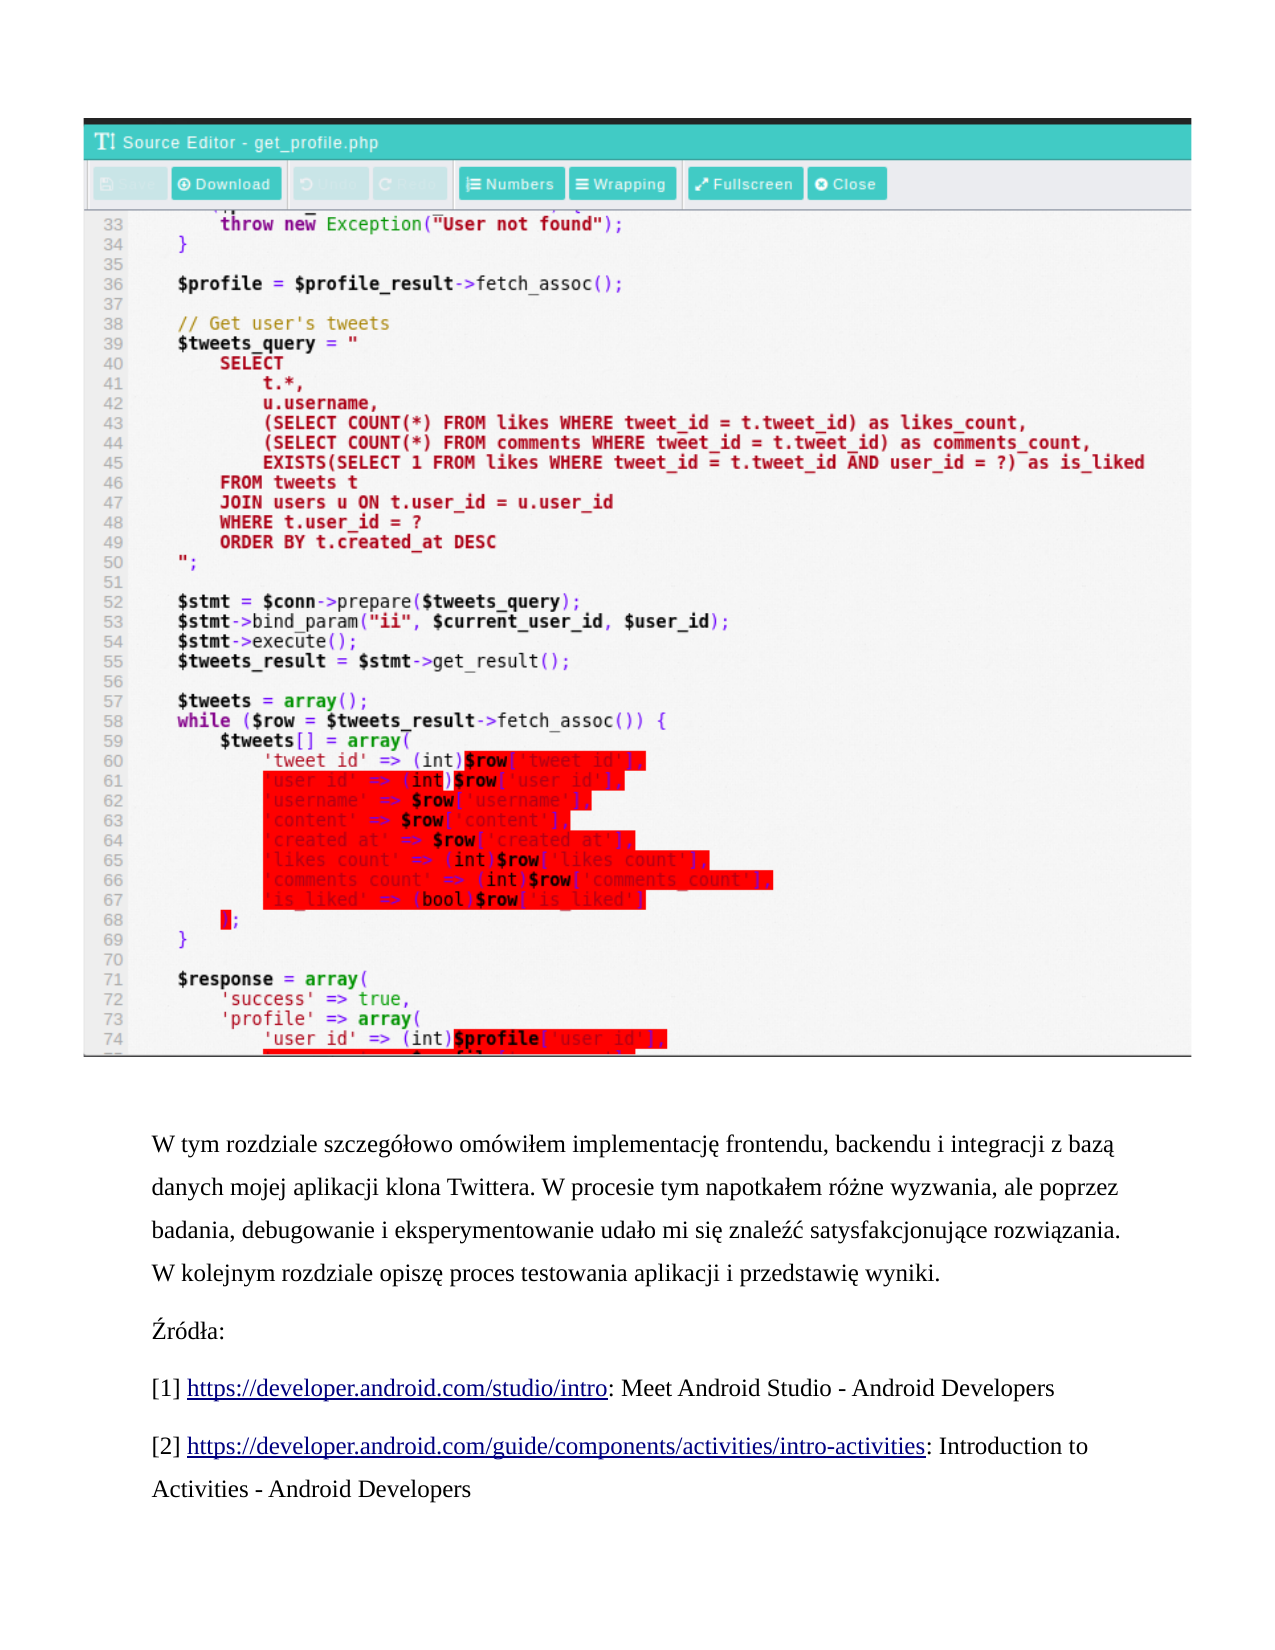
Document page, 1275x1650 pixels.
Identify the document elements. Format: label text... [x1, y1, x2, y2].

text [2] https://developer.android.com/guide/components/activities/intro-activities: Introduction to Activities - Android Developers [151, 1431, 1123, 1503]
text W tym rozdziale szczegółowo omówiłem implementację frontendu, backendu i integracji z bazą danych mojej aplikacji klona Twittera. W procesie tym napotkałem różne wyzwania, ale poprzez badania, debugowanie i eksperymentowanie udało mi się znaleźć satysfakcjonujące rozwiązania. W kolejnym rozdziale opiszę proces testowania aplikacji i przedstawię wyniki. [151, 1129, 1123, 1287]
text Źródła: [151, 1316, 1123, 1344]
picture [83, 118, 1192, 1057]
text [1] https://developer.android.com/studio/intro: Meet Android Studio - Android Developers [151, 1373, 1123, 1402]
